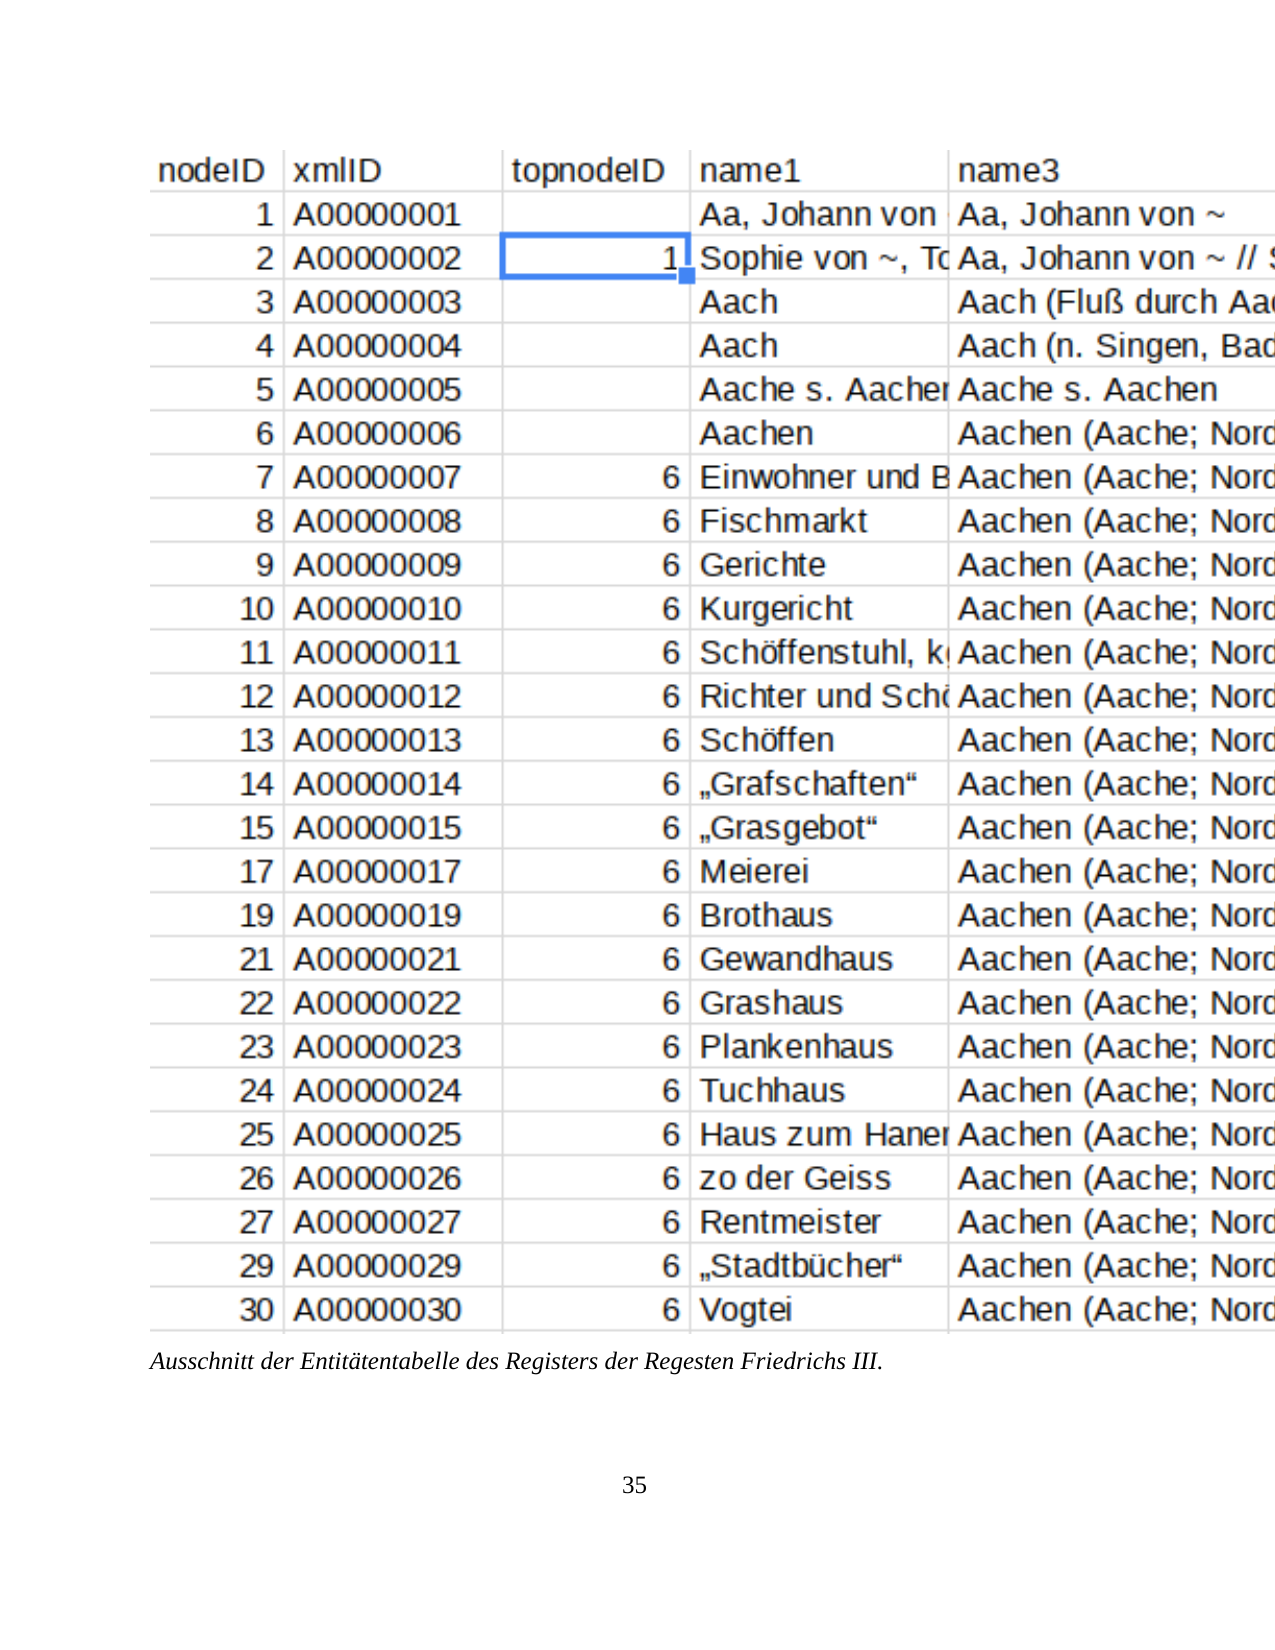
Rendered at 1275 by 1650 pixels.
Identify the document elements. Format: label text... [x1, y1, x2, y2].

text Ausschnitt der Entitätentabelle des Registers der Regesten Friedrichs III. [150, 1346, 1125, 1374]
picture [150, 150, 1275, 1334]
